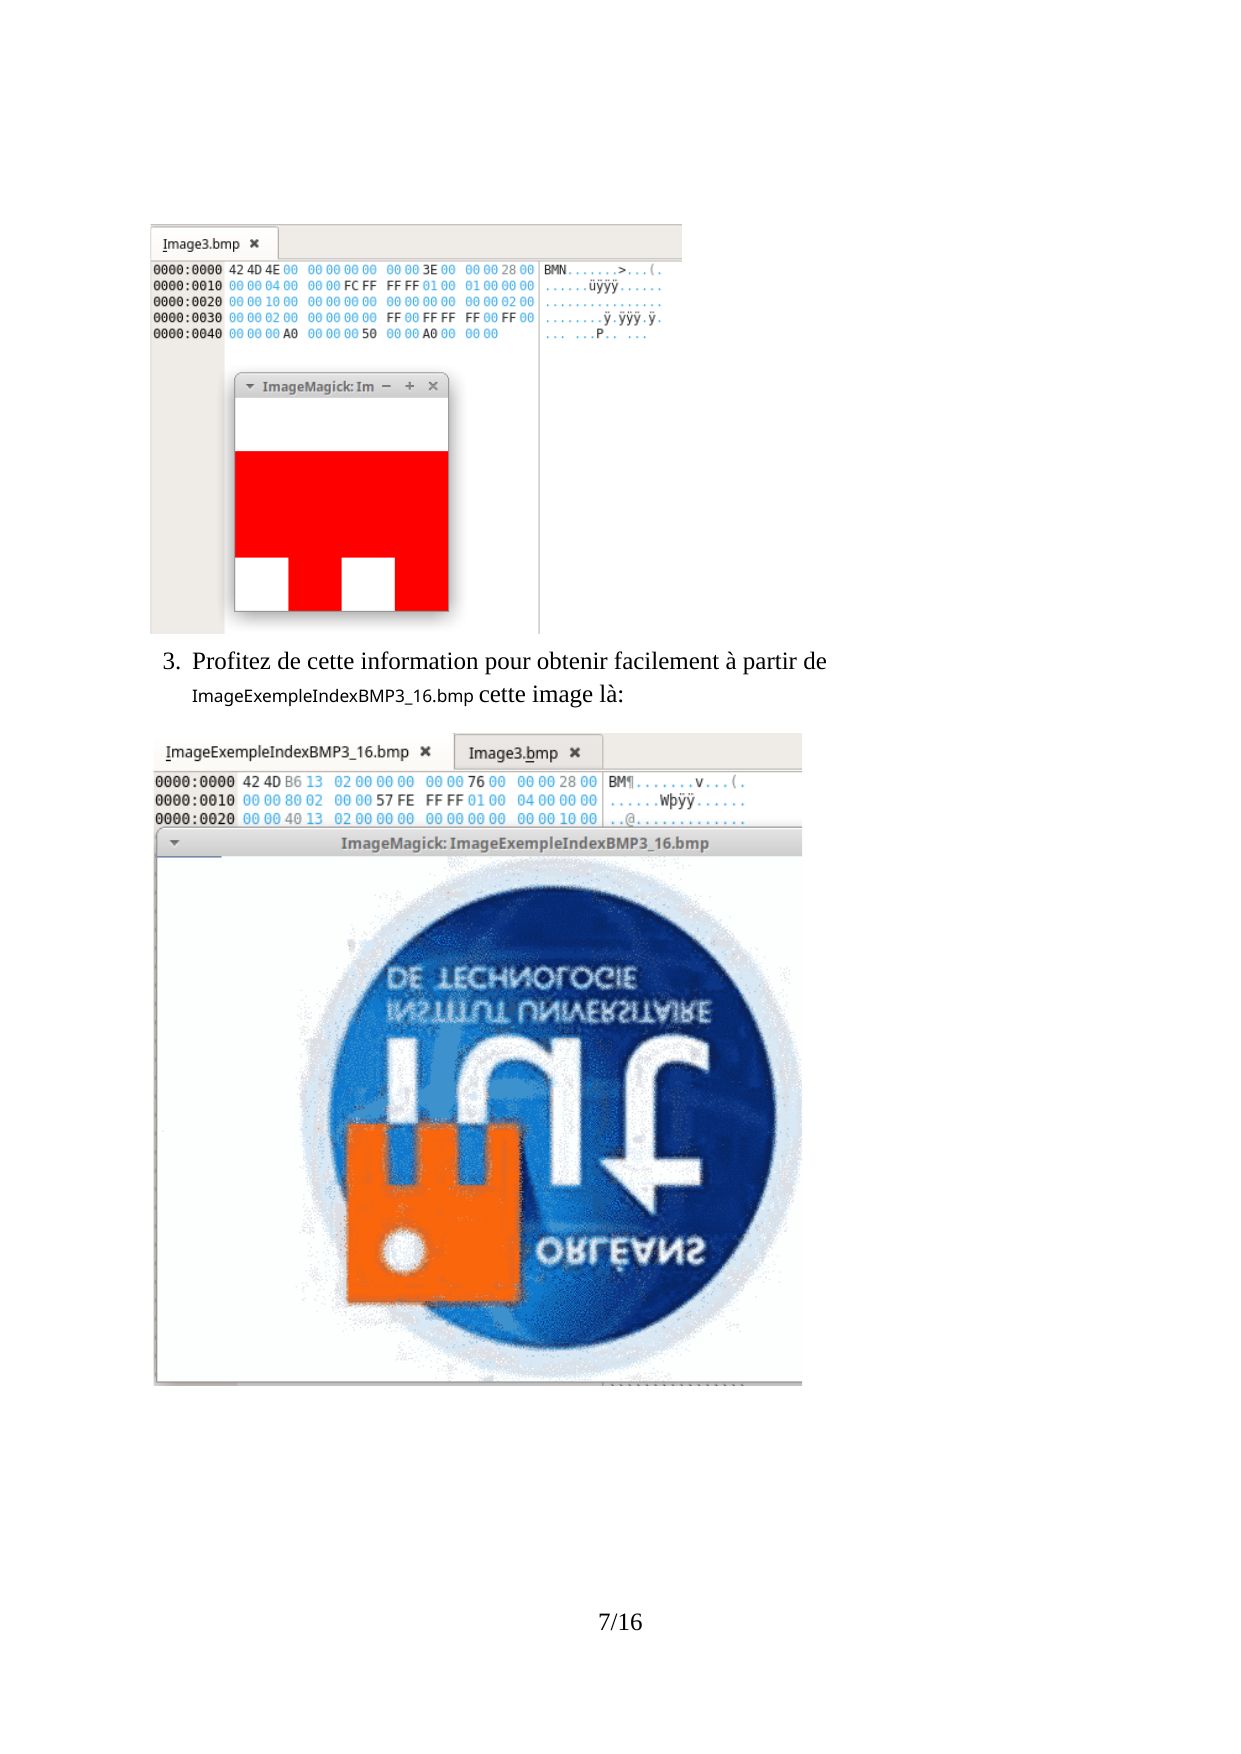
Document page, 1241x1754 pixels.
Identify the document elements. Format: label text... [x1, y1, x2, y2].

picture [496, 733, 803, 1386]
list Profitez de cette information pour obtenir facilement à partir de ImageExempleIndexBMP3_16.bmp cette image là: [162, 646, 1122, 708]
picture [408, 224, 682, 634]
